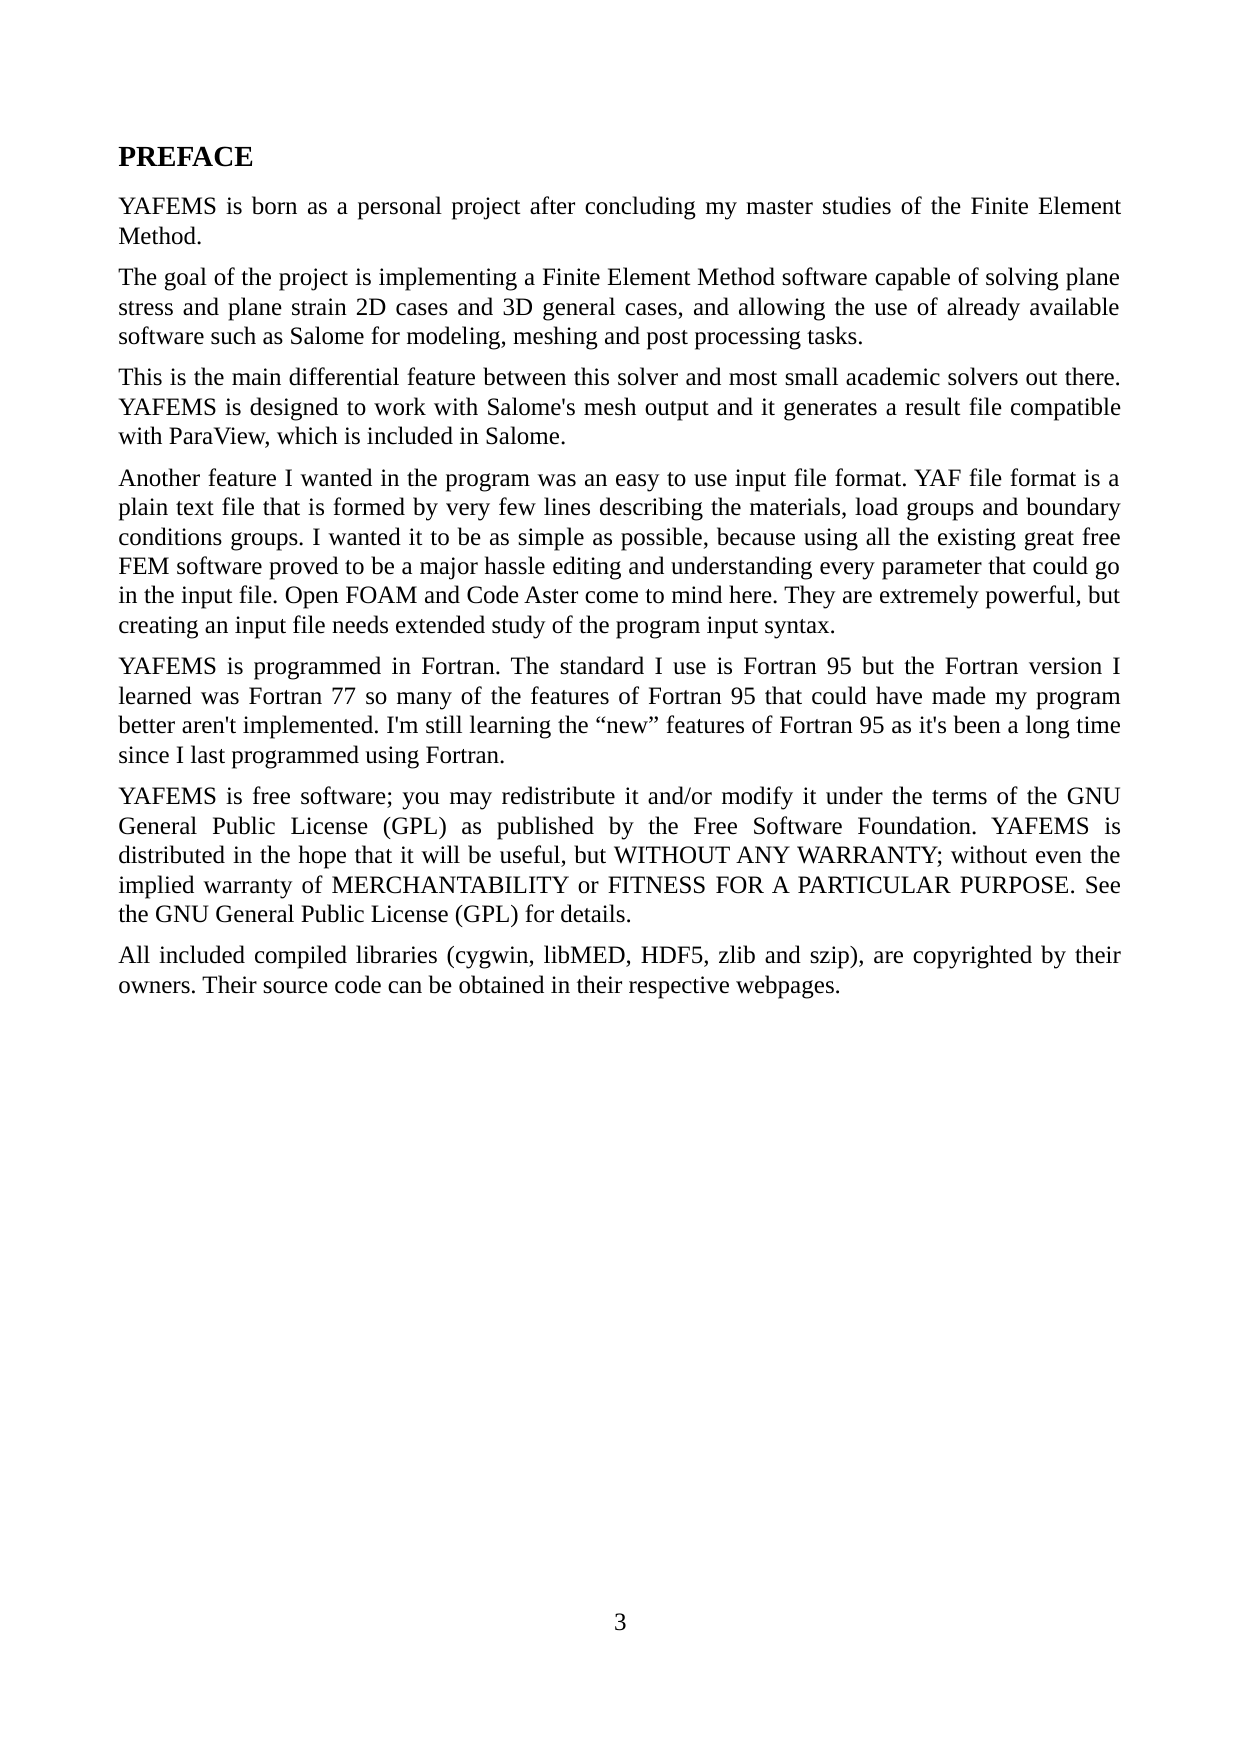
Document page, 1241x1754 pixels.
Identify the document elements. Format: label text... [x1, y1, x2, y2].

text YAFEMS is programmed in Fortran. The standard I use is Fortran 95 but the Fortran version I learned was Fortran 77 so many of the features of Fortran 95 that could have made my program better aren't implemented. I'm still learning the “new” features of Fortran 95 as it's been a long time since I last programmed using Fortran. [118, 651, 1122, 769]
text YAFEMS is born as a personal project after concluding my master studies of the Finite Element Method. [118, 191, 1122, 250]
text This is the main differential feature between this solver and most small academic solvers out there. YAFEMS is designed to work with Salome's mesh output and it generates a result file compatible with ParaView, which is included in Salome. [118, 362, 1122, 451]
text The goal of the project is implementing a Finite Element Method software capable of solving plane stress and plane strain 2D cases and 3D general cases, and allowing the use of already available software such as Salome for modeling, meshing and post processing tasks. [118, 262, 1122, 350]
text All included compiled libraries (cygwin, libMED, HDF5, zlib and szip), are copyrighted by their owners. Their source code can be obtained in their respective webpages. [118, 940, 1122, 999]
subtitle PREFACE [118, 143, 1122, 173]
text Another feature I wanted in the program was an easy to use input file format. YAF file format is a plain text file that is formed by very few lines describing the materials, load groups and boundary conditions groups. I wanted it to be as simple as possible, because using all the existing great free FEM software proved to be a major hassle editing and understanding every parameter that could go in the input file. Open FOAM and Code Aster come to mind here. They are extremely powerful, but creating an input file needs extended study of the program input syntax. [118, 462, 1122, 639]
text YAFEMS is free software; you may redistribute it and/or modify it under the terms of the GNU General Public License (GPL) as published by the Free Software Foundation. YAFEMS is distributed in the hope that it will be useful, but WITHOUT ANY WARRANTY; without even the implied warranty of MERCHANTABILITY or FITNESS FOR A PARTICULAR PURPOSE. See the GNU General Public License (GPL) for details. [118, 781, 1122, 928]
